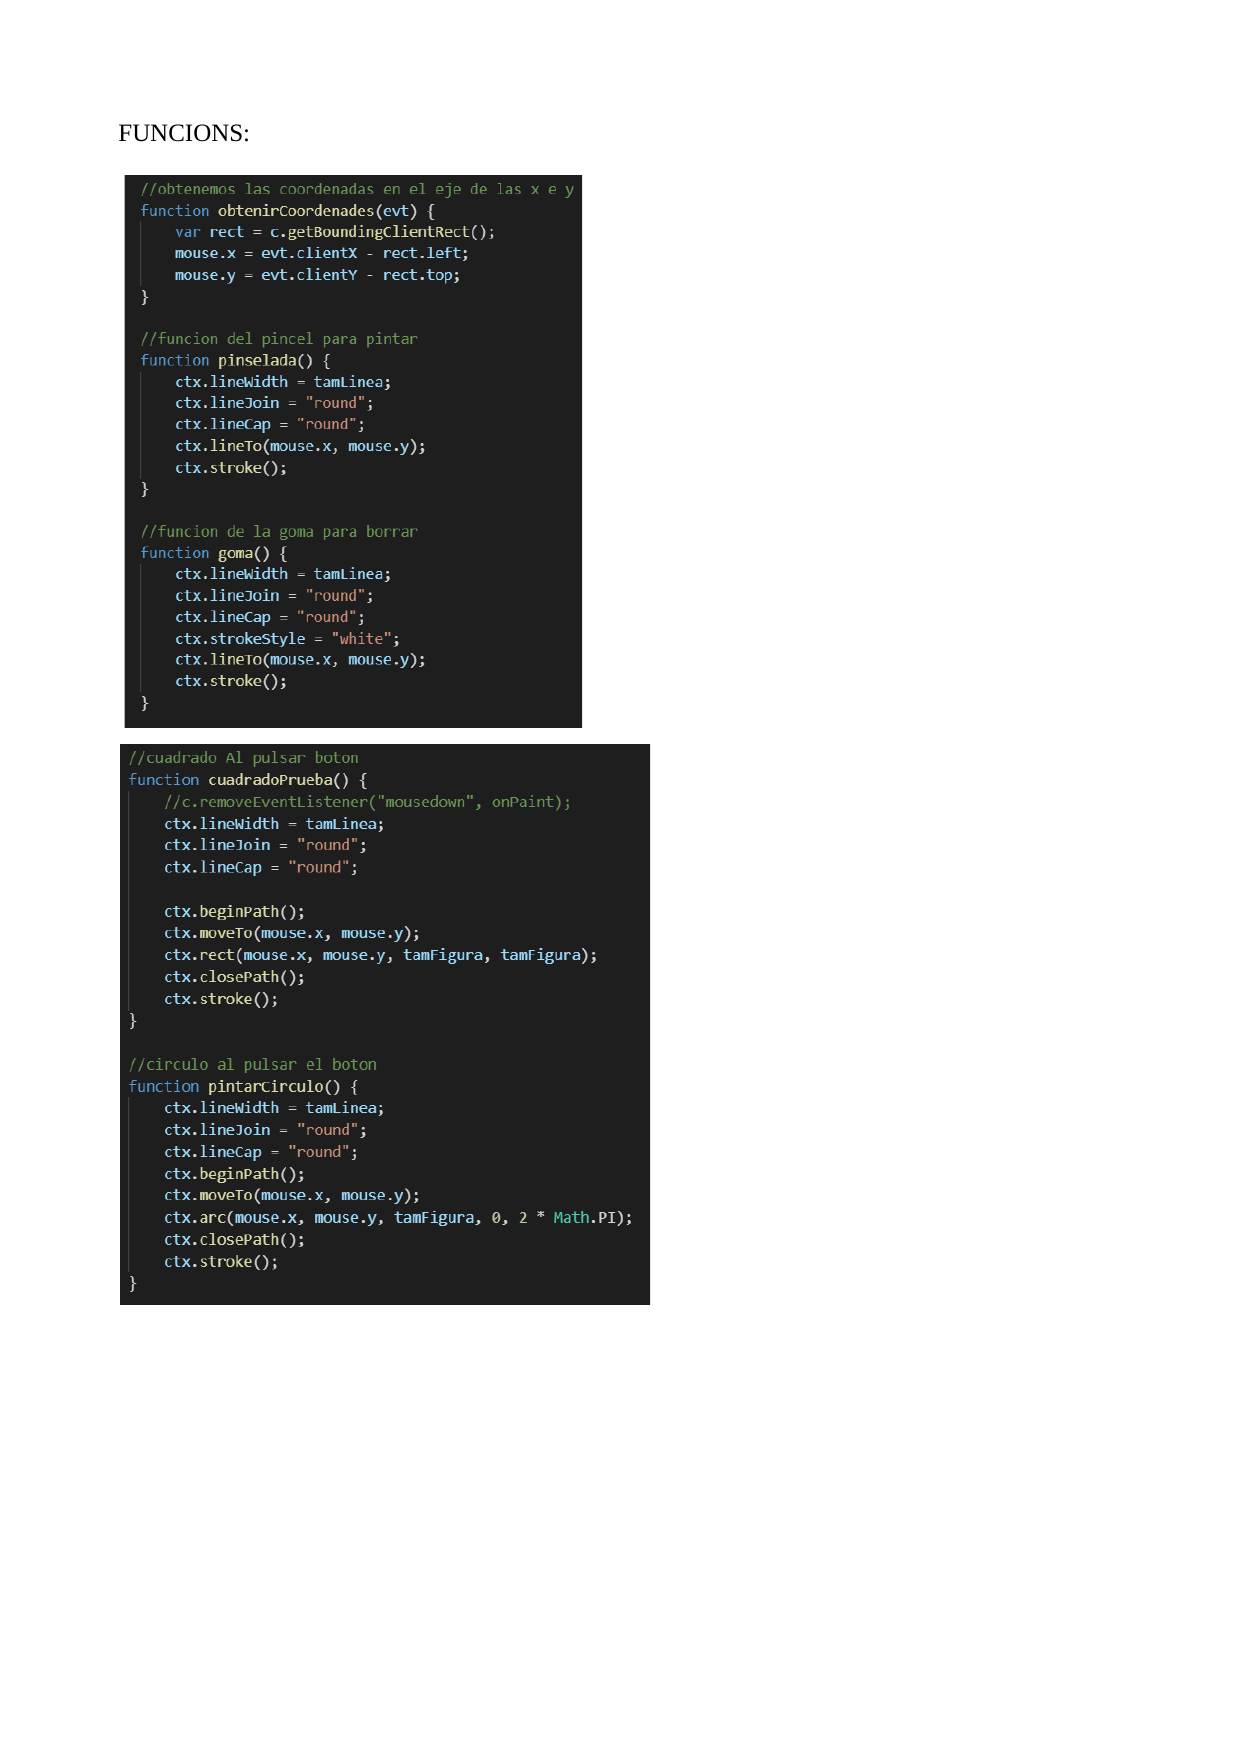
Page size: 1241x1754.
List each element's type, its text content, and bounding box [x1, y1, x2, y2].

picture [120, 744, 650, 1305]
picture [124, 175, 583, 728]
text FUNCIONS: [118, 118, 1122, 147]
